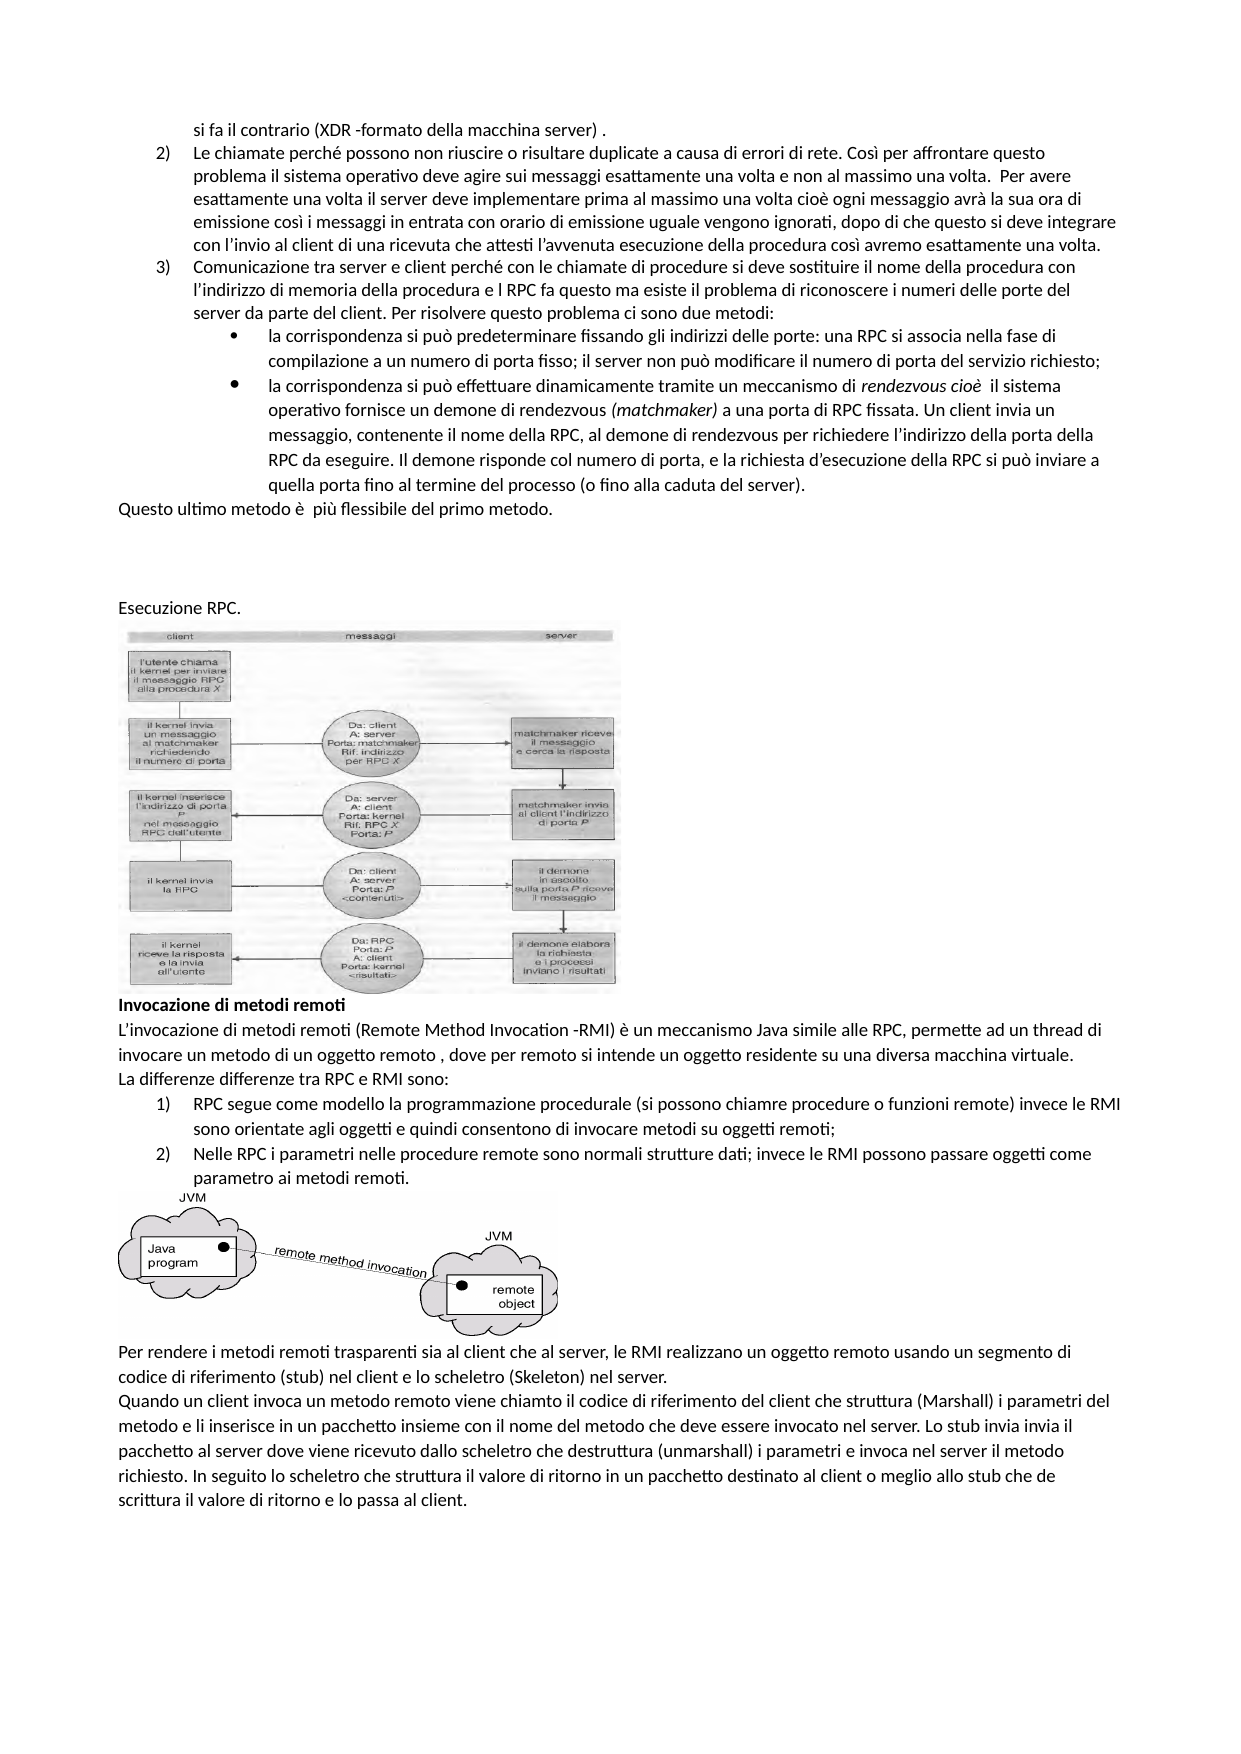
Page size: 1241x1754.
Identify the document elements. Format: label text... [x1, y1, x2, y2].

text Questo ultimo metodo è più flessibile del primo metodo. [118, 497, 1122, 520]
text L’invocazione di metodi remoti (Remote Method Invocation -RMI) è un meccanismo Java simile alle RPC, permette ad un thread di invocare un metodo di un oggetto remoto , dove per remoto si intende un oggetto residente su una diversa macchina virtuale. [118, 1018, 1122, 1066]
text Quando un client invoca un metodo remoto viene chiamto il codice di riferimento del client che struttura (Marshall) i parametri del metodo e li inserisce in un pacchetto insieme con il nome del metodo che deve essere invocato nel server. Lo stub invia invia il pacchetto al server dove viene ricevuto dallo scheletro che destruttura (unmarshall) i parametri e invoca nel server il metodo richiesto. In seguito lo scheletro che struttura il valore di ritorno in un pacchetto destinato al client o meglio allo stub che de scrittura il valore di ritorno e lo passa al client. [118, 1390, 1122, 1511]
list Le chiamate perché possono non riuscire o risultare duplicate a causa di errori di rete. Così per affrontare questo problema il sistema operativo deve agire sui messaggi esattamente una volta e non al massimo una volta. Per avere esattamente una volta il server deve implementare prima al massimo una volta cioè ogni messaggio avrà la sua ora di emissione così i messaggi in entrata con orario di emissione uguale vengono ignorati, dopo di che questo si deve integrare con l’invio al client di una ricevuta che attesti l’avvenuta esecuzione della procedura così avremo esattamente una volta. [156, 141, 1122, 256]
text Per rendere i metodi remoti trasparenti sia al client che al server, le RMI realizzano un oggetto remoto usando un segmento di codice di riferimento (stub) nel client e lo scheletro (Skeleton) nel server. [118, 1340, 1122, 1388]
list la corrispondenza si può effettuare dinamicamente tramite un meccanismo di rendezvous cioè il sistema operativo fornisce un demone di rendezvous (matchmaker) a una porta di RPC fissata. Un client invia un messaggio, contenente il nome della RPC, al demone di rendezvous per richiedere l’indirizzo della porta della RPC da eseguire. Il demone risponde col numero di porta, e la richiesta d’esecuzione della RPC si può inviare a quella porta fino al termine del processo (o fino alla caduta del server). [231, 374, 1122, 496]
list RPC segue come modello la programmazione procedurale (si possono chiamre procedure o funzioni remote) invece le RMI sono orientate agli oggetti e quindi consentono di invocare metodi su oggetti remoti; [156, 1092, 1122, 1140]
list Comunicazione tra server e client perché con le chiamate di procedure si deve sostituire il nome della procedura con l’indirizzo di memoria della procedura e l RPC fa questo ma esiste il problema di riconoscere i numeri delle porte del server da parte del client. Per risolvere questo problema ci sono due metodi: [156, 256, 1122, 324]
list Nelle RPC i parametri nelle procedure remote sono normali strutture dati; invece le RMI possono passare oggetti come parametro ai metodi remoti. [156, 1142, 1122, 1189]
text Esecuzione RPC. [118, 596, 1122, 619]
text Invocazione di metodi remoti [118, 993, 1122, 1016]
text La differenze differenze tra RPC e RMI sono: [118, 1068, 1122, 1091]
list la corrispondenza si può predeterminare fissando gli indirizzi delle porte: una RPC si associa nella fase di compilazione a un numero di porta fisso; il server non può modificare il numero di porta del servizio richiesto; [231, 324, 1122, 372]
list si fa il contrario (XDR -formato della macchina server) . [156, 118, 1122, 141]
